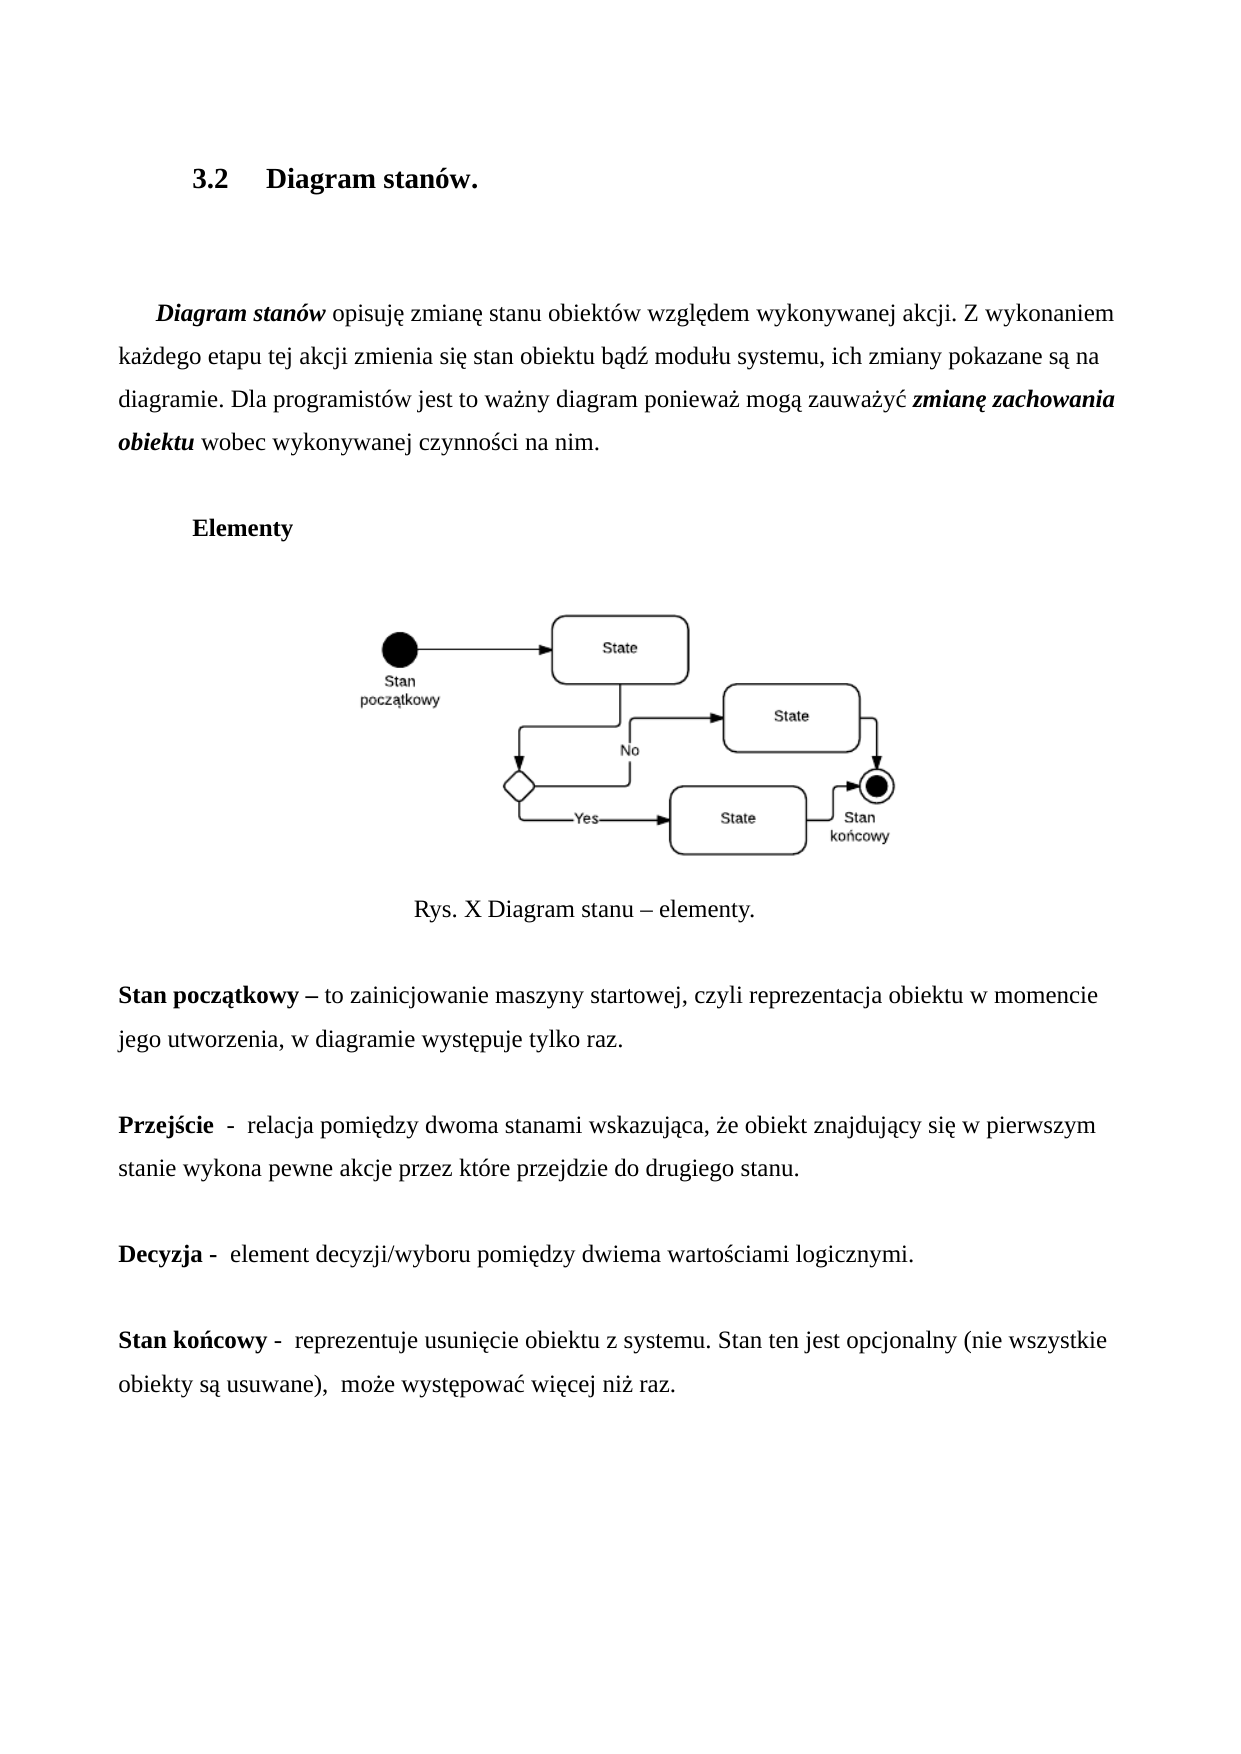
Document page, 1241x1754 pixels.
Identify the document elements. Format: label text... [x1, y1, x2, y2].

text Rys. X Diagram stanu – elementy. [118, 600, 1122, 923]
text Przejście - relacja pomiędzy dwoma stanami wskazująca, że obiekt znajdujący się w pierwszym stanie wykona pewne akcje przez które przejdzie do drugiego stanu. [118, 1110, 1122, 1182]
text Decyzja - element decyzji/wyboru pomiędzy dwiema wartościami logicznymi. [118, 1239, 1122, 1268]
text Elementy [118, 513, 1122, 542]
text 3.2 Diagram stanów. [118, 161, 1122, 195]
picture [332, 599, 908, 880]
text Stan początkowy – to zainicjowanie maszyny startowej, czyli reprezentacja obiektu w momencie jego utworzenia, w diagramie występuje tylko raz. [118, 981, 1122, 1052]
text Stan końcowy - reprezentuje usunięcie obiektu z systemu. Stan ten jest opcjonalny (nie wszystkie obiekty są usuwane), może występować więcej niż raz. [118, 1326, 1122, 1397]
text Diagram stanów opisuję zmianę stanu obiektów względem wykonywanej akcji. Z wykonaniem każdego etapu tej akcji zmienia się stan obiektu bądź modułu systemu, ich zmiany pokazane są na diagramie. Dla programistów jest to ważny diagram ponieważ mogą zauważyć zmianę zachowania obiektu wobec wykonywanej czynności na nim. [118, 298, 1122, 456]
